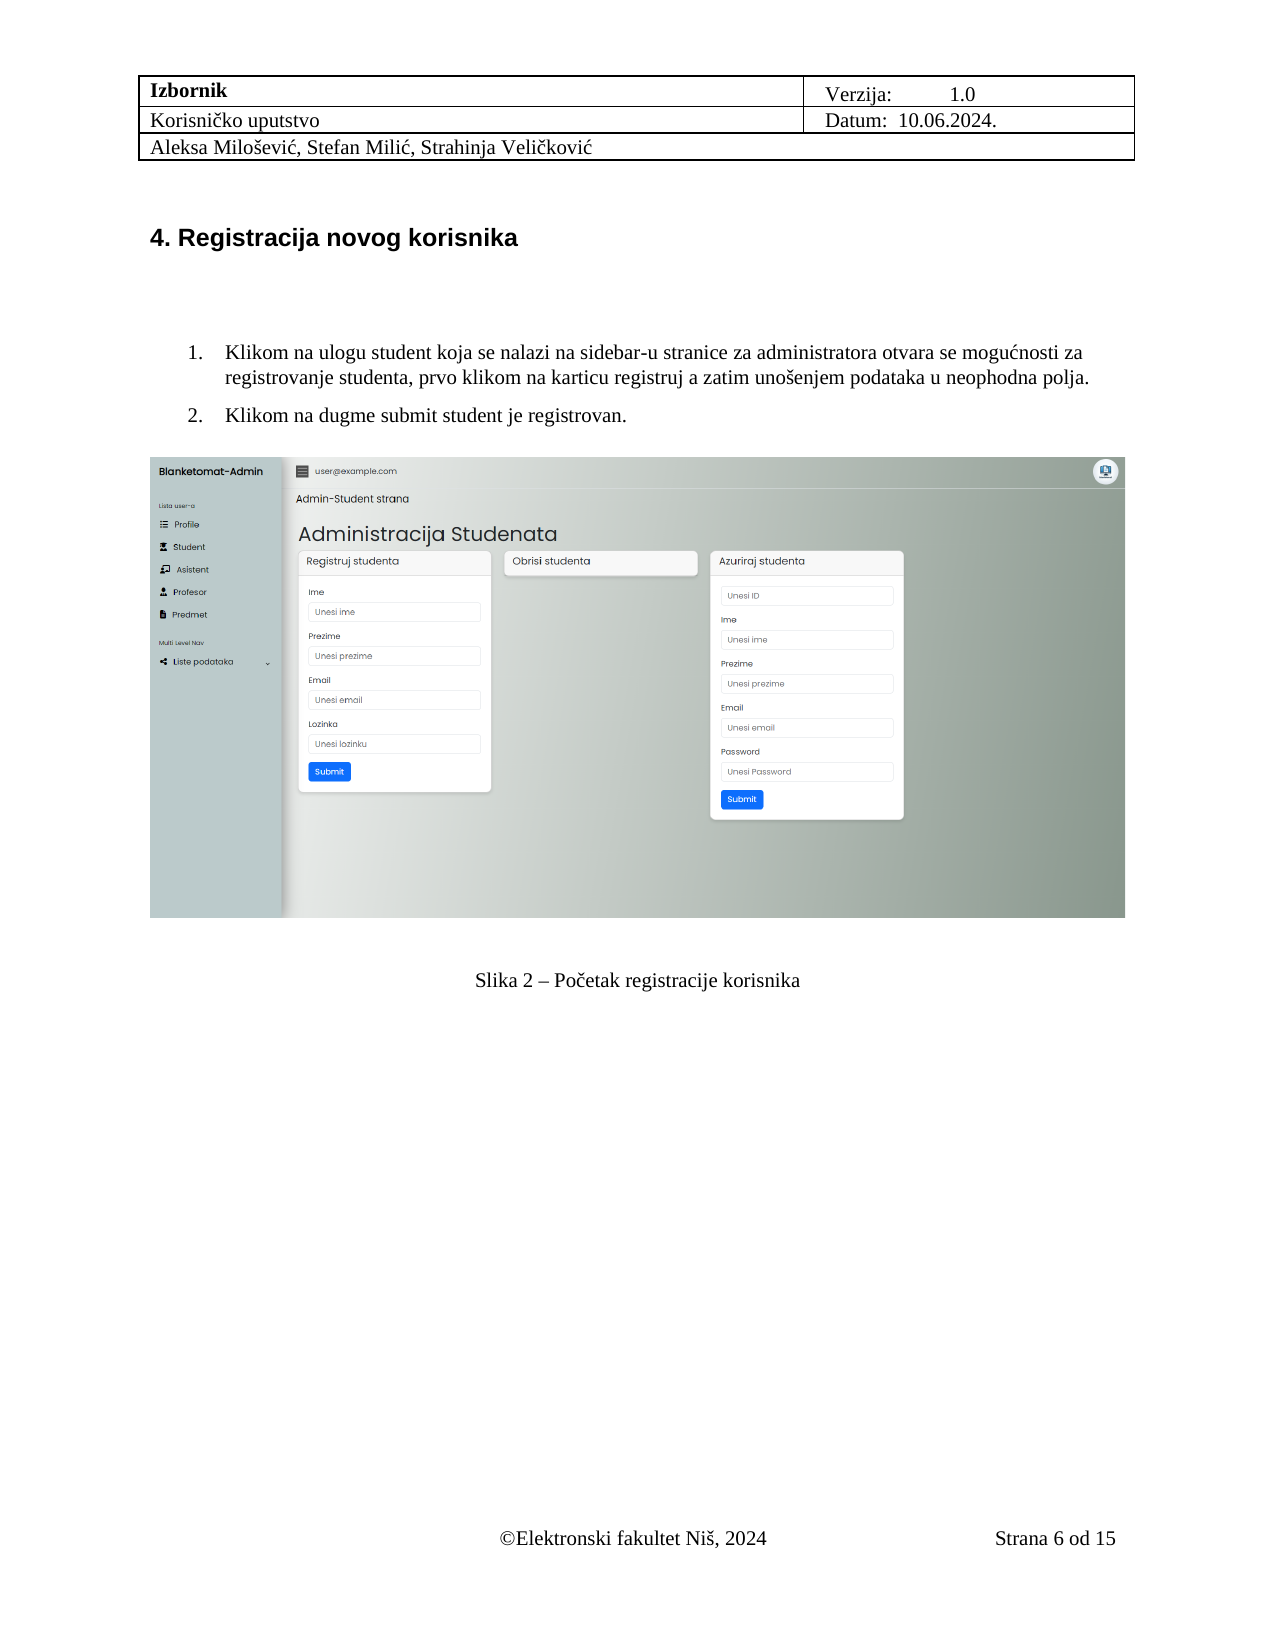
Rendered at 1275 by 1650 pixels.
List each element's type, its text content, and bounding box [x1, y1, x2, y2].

picture [150, 457, 1125, 918]
subtitle Klikom na ulogu student koja se nalazi na sidebar-u stranice za administratora otvara se mogućnosti za registrovanje studenta, prvo klikom na karticu registruj a zatim unošenjem podataka u neophodna polja. [187, 339, 1125, 389]
subtitle Klikom na dugme submit student je registrovan. [187, 402, 1125, 427]
subtitle 4. Registracija novog korisnika [150, 223, 1125, 252]
text Slika 2 – Početak registracije korisnika [150, 967, 1125, 992]
